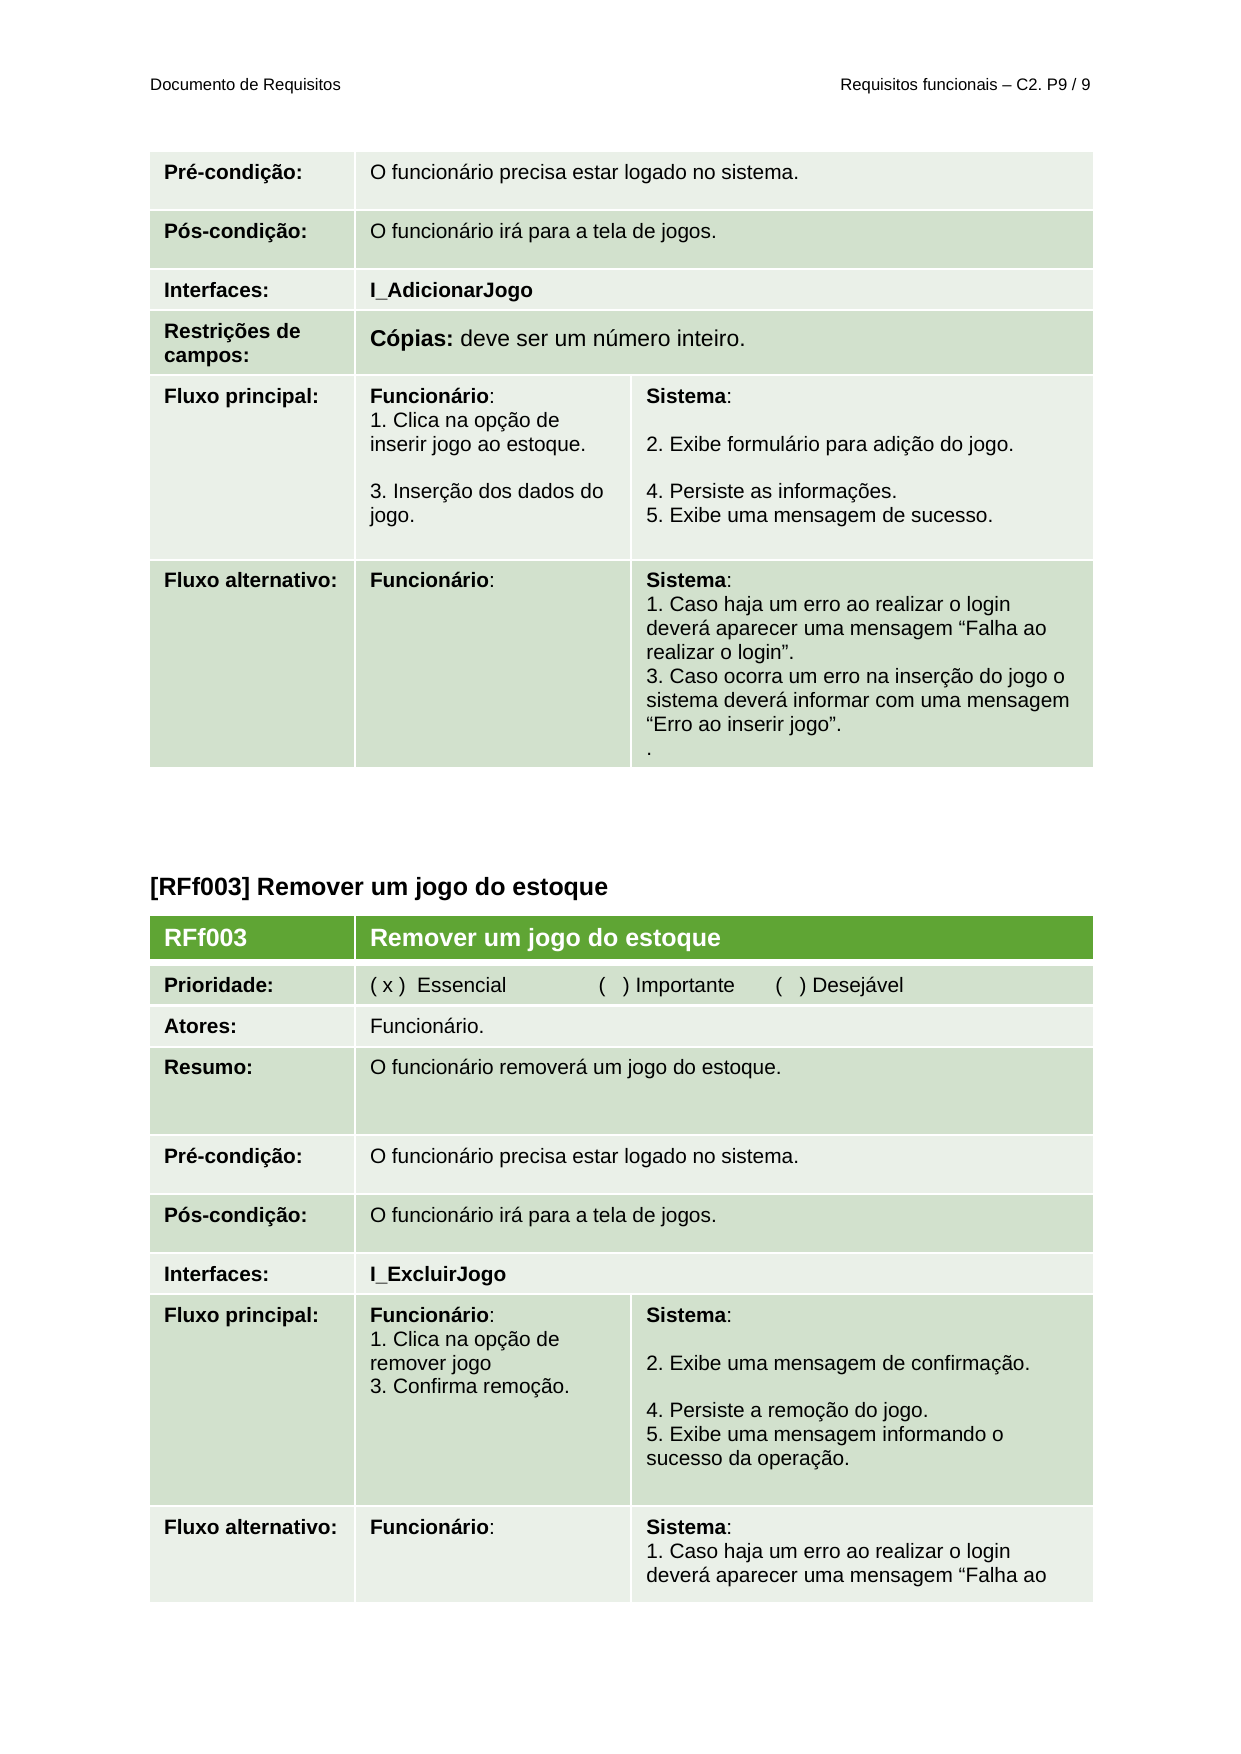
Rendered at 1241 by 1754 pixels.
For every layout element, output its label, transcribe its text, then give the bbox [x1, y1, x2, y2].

table_cell Sistema: 2. Exibe formulário para adição do jogo. 4. Persiste as informações. 5. Exibe uma mensagem de sucesso. [632, 376, 1093, 559]
table_cell Pós-condição: [150, 211, 354, 268]
table_cell Pós-condição: [150, 1195, 354, 1252]
table_cell ( x ) Essencial ( ) Importante ( ) Desejável [356, 966, 1093, 1004]
table_cell O funcionário removerá um jogo do estoque. [356, 1048, 1093, 1134]
table_cell Funcionário: 1. Clica na opção de inserir jogo ao estoque. 3. Inserção dos dados do jogo. [356, 376, 630, 559]
table_cell Sistema: 1. Caso haja um erro ao realizar o login deverá aparecer uma mensagem “Falha ao realizar o login”. 3. Caso ocorra um erro na inserção do jogo o sistema deverá informar com uma mensagem “Erro ao inserir jogo”. . [632, 561, 1093, 767]
text [RFf003] Remover um jogo do estoque [150, 872, 1090, 901]
table_cell Pré-condição: [150, 152, 354, 209]
table_cell Fluxo alternativo: [150, 561, 354, 767]
table_cell Cópias: deve ser um número inteiro. [356, 311, 1093, 374]
table_cell O funcionário irá para a tela de jogos. [356, 1195, 1093, 1252]
table_cell Funcionário: 1. Clica na opção de remover jogo 3. Confirma remoção. [356, 1295, 630, 1505]
table_cell O funcionário precisa estar logado no sistema. [356, 152, 1093, 209]
table_cell Fluxo alternativo: [150, 1507, 354, 1602]
table_cell I_ExcluirJogo [356, 1254, 1093, 1293]
table_cell Sistema: 1. Caso haja um erro ao realizar o login deverá aparecer uma mensagem “Falha ao [632, 1507, 1093, 1602]
table_header Remover um jogo do estoque [356, 916, 1093, 959]
table_cell Interfaces: [150, 270, 354, 309]
table_cell Atores: [150, 1007, 354, 1046]
table_cell Funcionário: [356, 561, 630, 767]
table_cell Interfaces: [150, 1254, 354, 1293]
table_cell Fluxo principal: [150, 376, 354, 559]
table_cell O funcionário irá para a tela de jogos. [356, 211, 1093, 268]
table_cell Prioridade: [150, 966, 354, 1004]
table_cell Sistema: 2. Exibe uma mensagem de confirmação. 4. Persiste a remoção do jogo. 5. Exibe uma mensagem informando o sucesso da operação. [632, 1295, 1093, 1505]
table_cell Fluxo principal: [150, 1295, 354, 1505]
table_cell O funcionário precisa estar logado no sistema. [356, 1136, 1093, 1193]
table_cell Pré-condição: [150, 1136, 354, 1193]
table_cell Funcionário: [356, 1507, 630, 1602]
table_cell Funcionário. [356, 1007, 1093, 1046]
table_header RFf003 [150, 916, 354, 959]
table_cell I_AdicionarJogo [356, 270, 1093, 309]
table_cell Resumo: [150, 1048, 354, 1134]
table_cell Restrições de campos: [150, 311, 354, 374]
